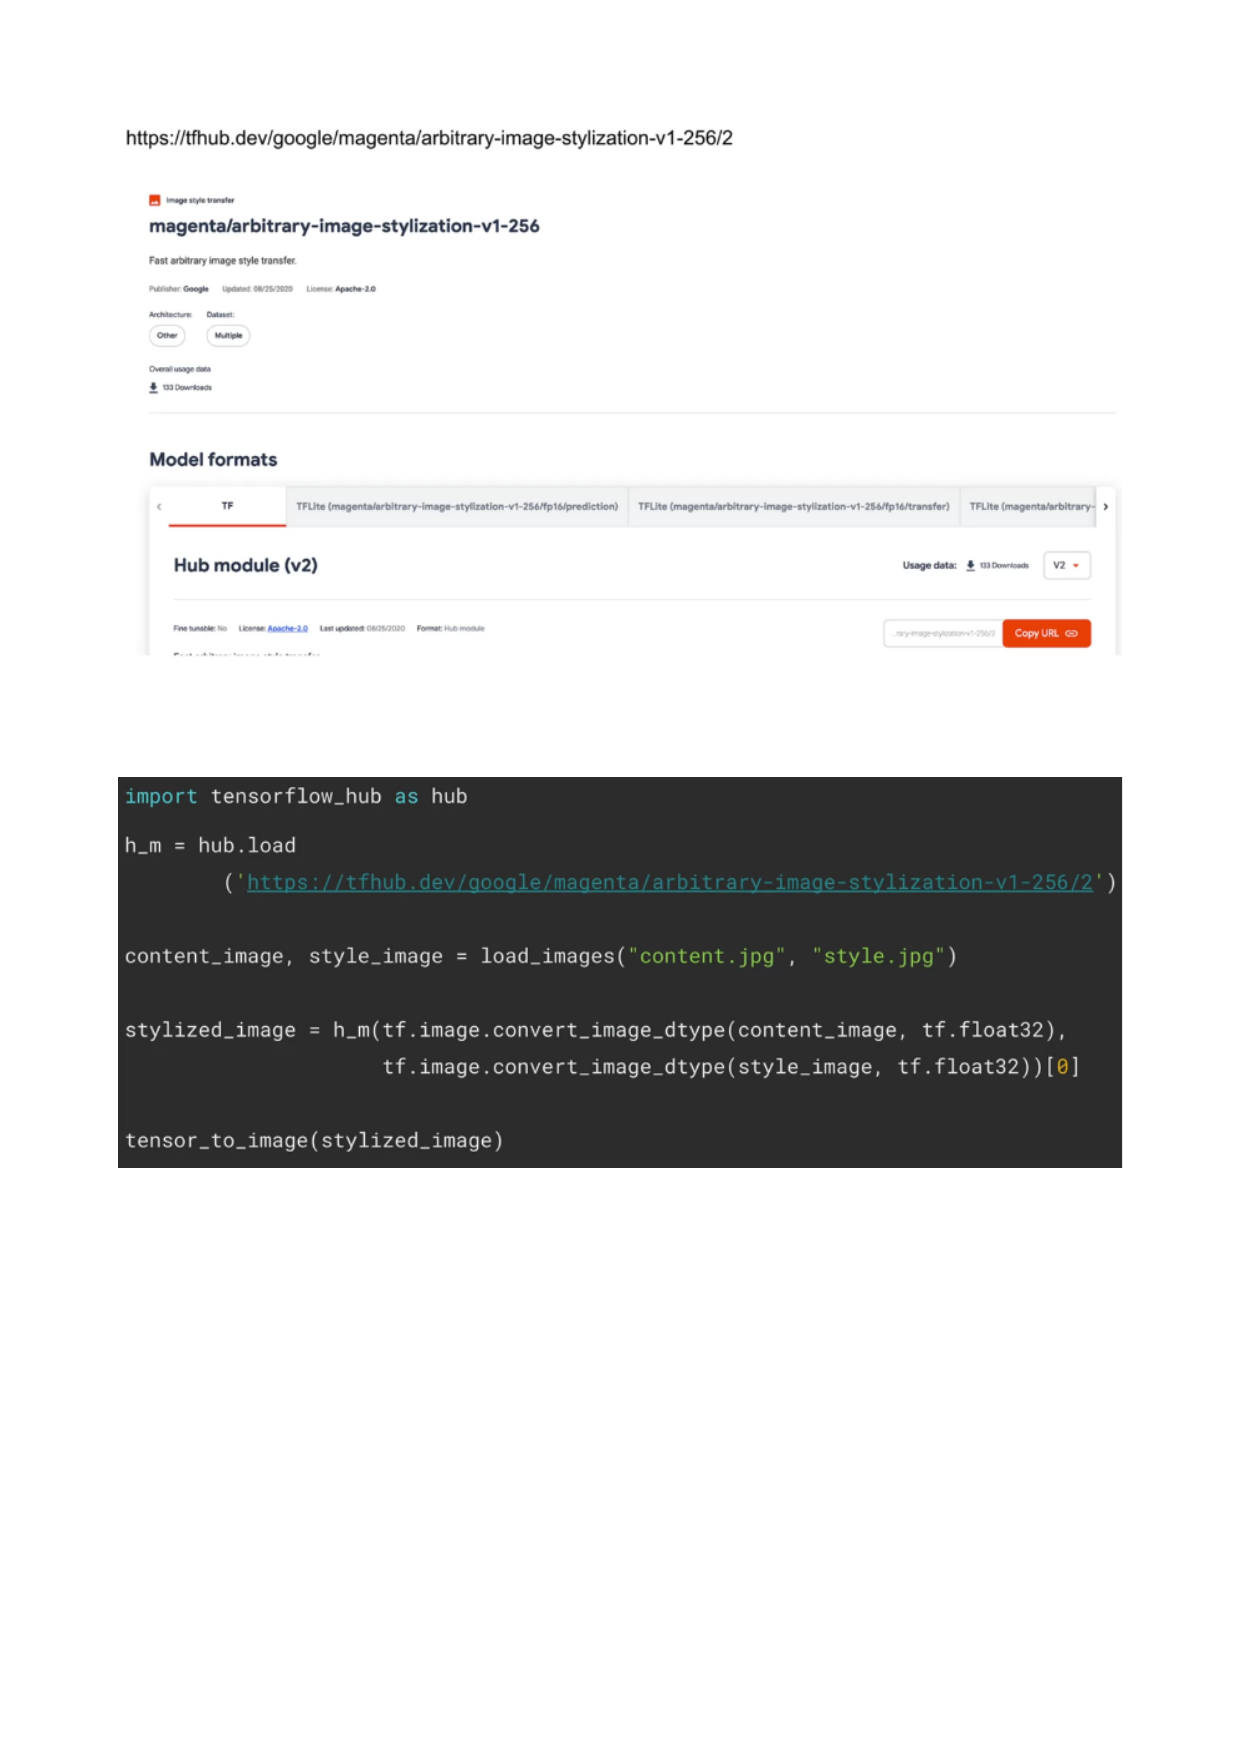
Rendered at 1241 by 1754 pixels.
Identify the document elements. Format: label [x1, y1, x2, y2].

picture [118, 777, 1123, 1168]
picture [118, 118, 1123, 678]
